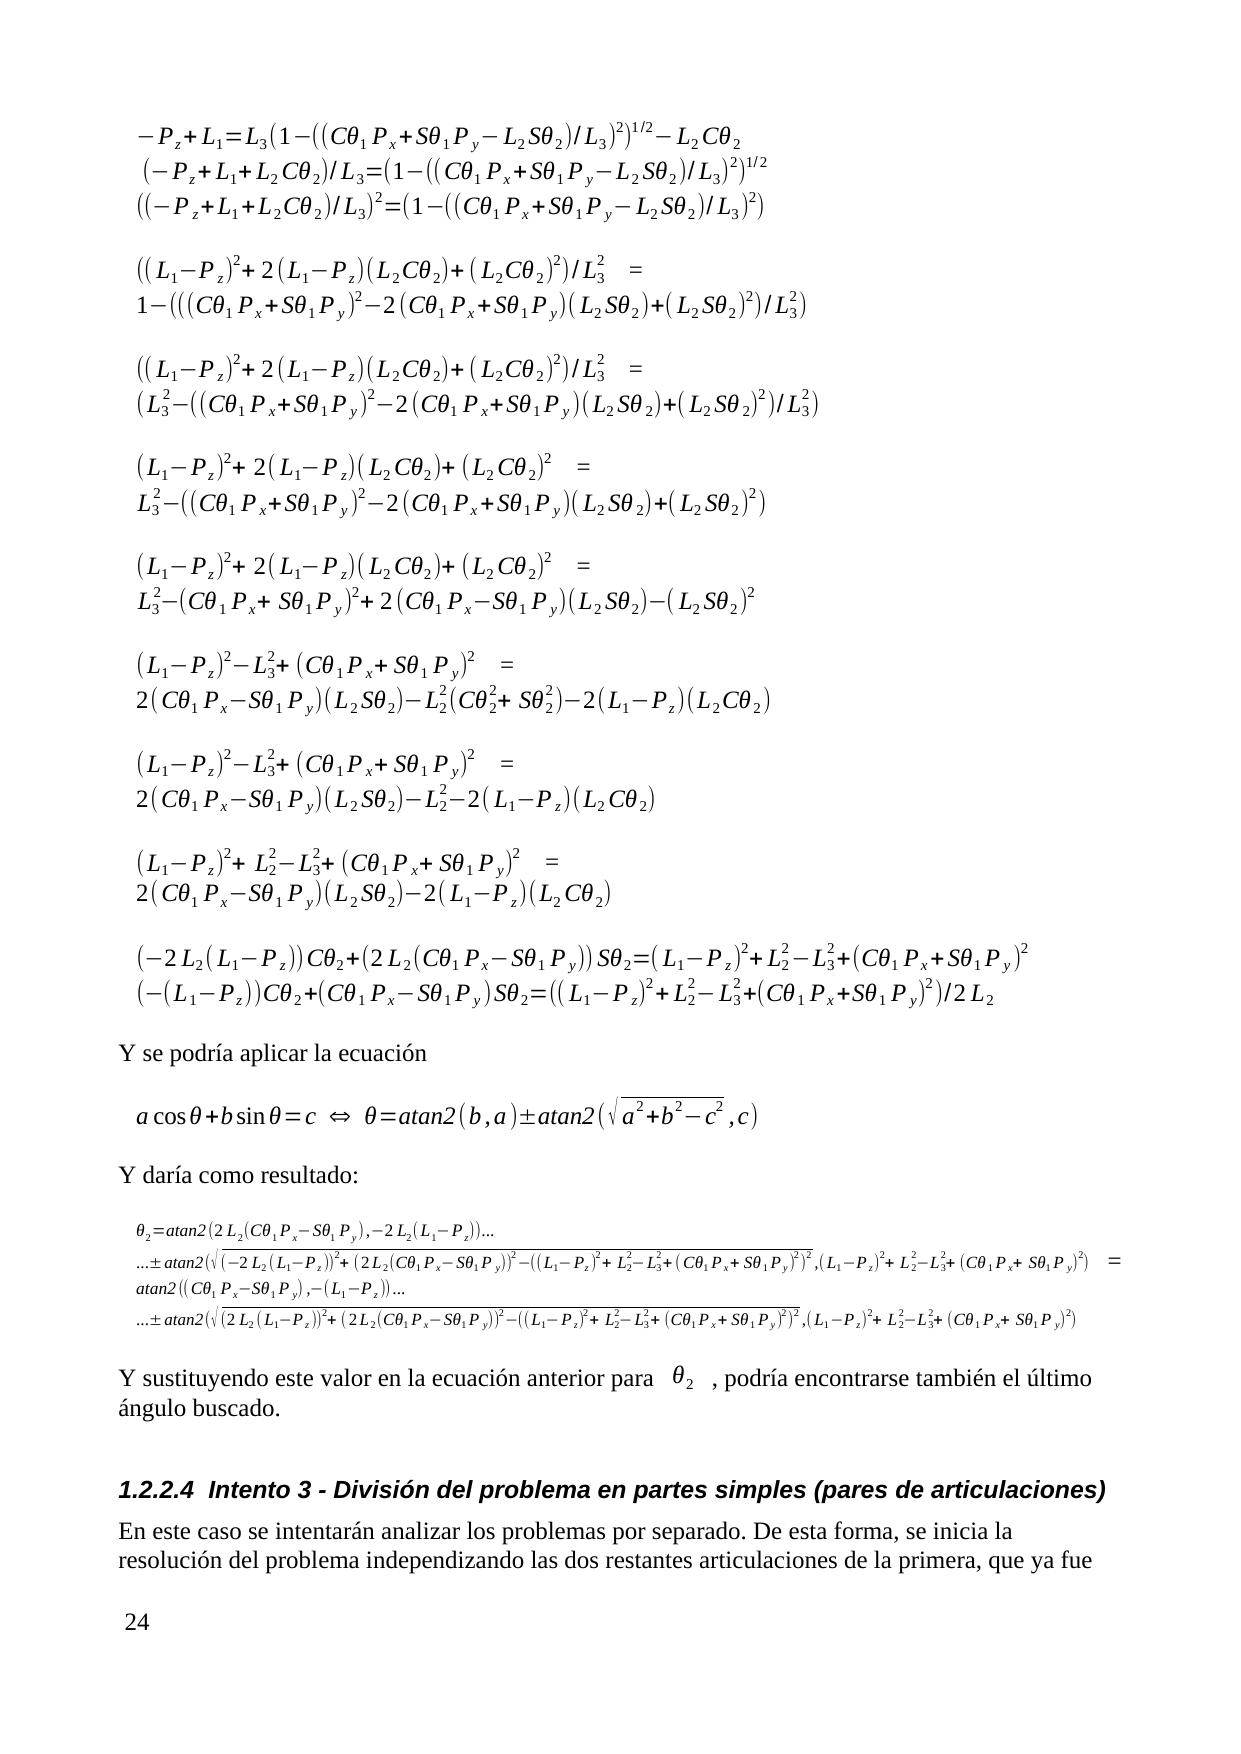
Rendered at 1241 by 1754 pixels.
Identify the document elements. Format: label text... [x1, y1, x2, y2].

text Y se podría aplicar la ecuación [118, 1038, 1122, 1067]
text = [118, 1246, 1122, 1275]
text = [118, 746, 1122, 781]
text = [118, 449, 1122, 484]
text = [118, 351, 1122, 386]
text = [118, 252, 1122, 287]
text Y sustituyendo este valor en la ecuación anterior para, podría encontrarse también el último ángulo buscado. [118, 1361, 1122, 1422]
text = [118, 548, 1122, 583]
subtitle Intento 3 - División del problema en partes simples (pares de articulaciones) [118, 1475, 1122, 1504]
text = [118, 647, 1122, 682]
text Y daría como resultado: [118, 1160, 1122, 1189]
text = [118, 844, 1122, 879]
text En este caso se intentarán analizar los problemas por separado. De esta forma, se inicia la resolución del problema independizando las dos restantes articulaciones de la primera, que ya fue [118, 1516, 1122, 1574]
